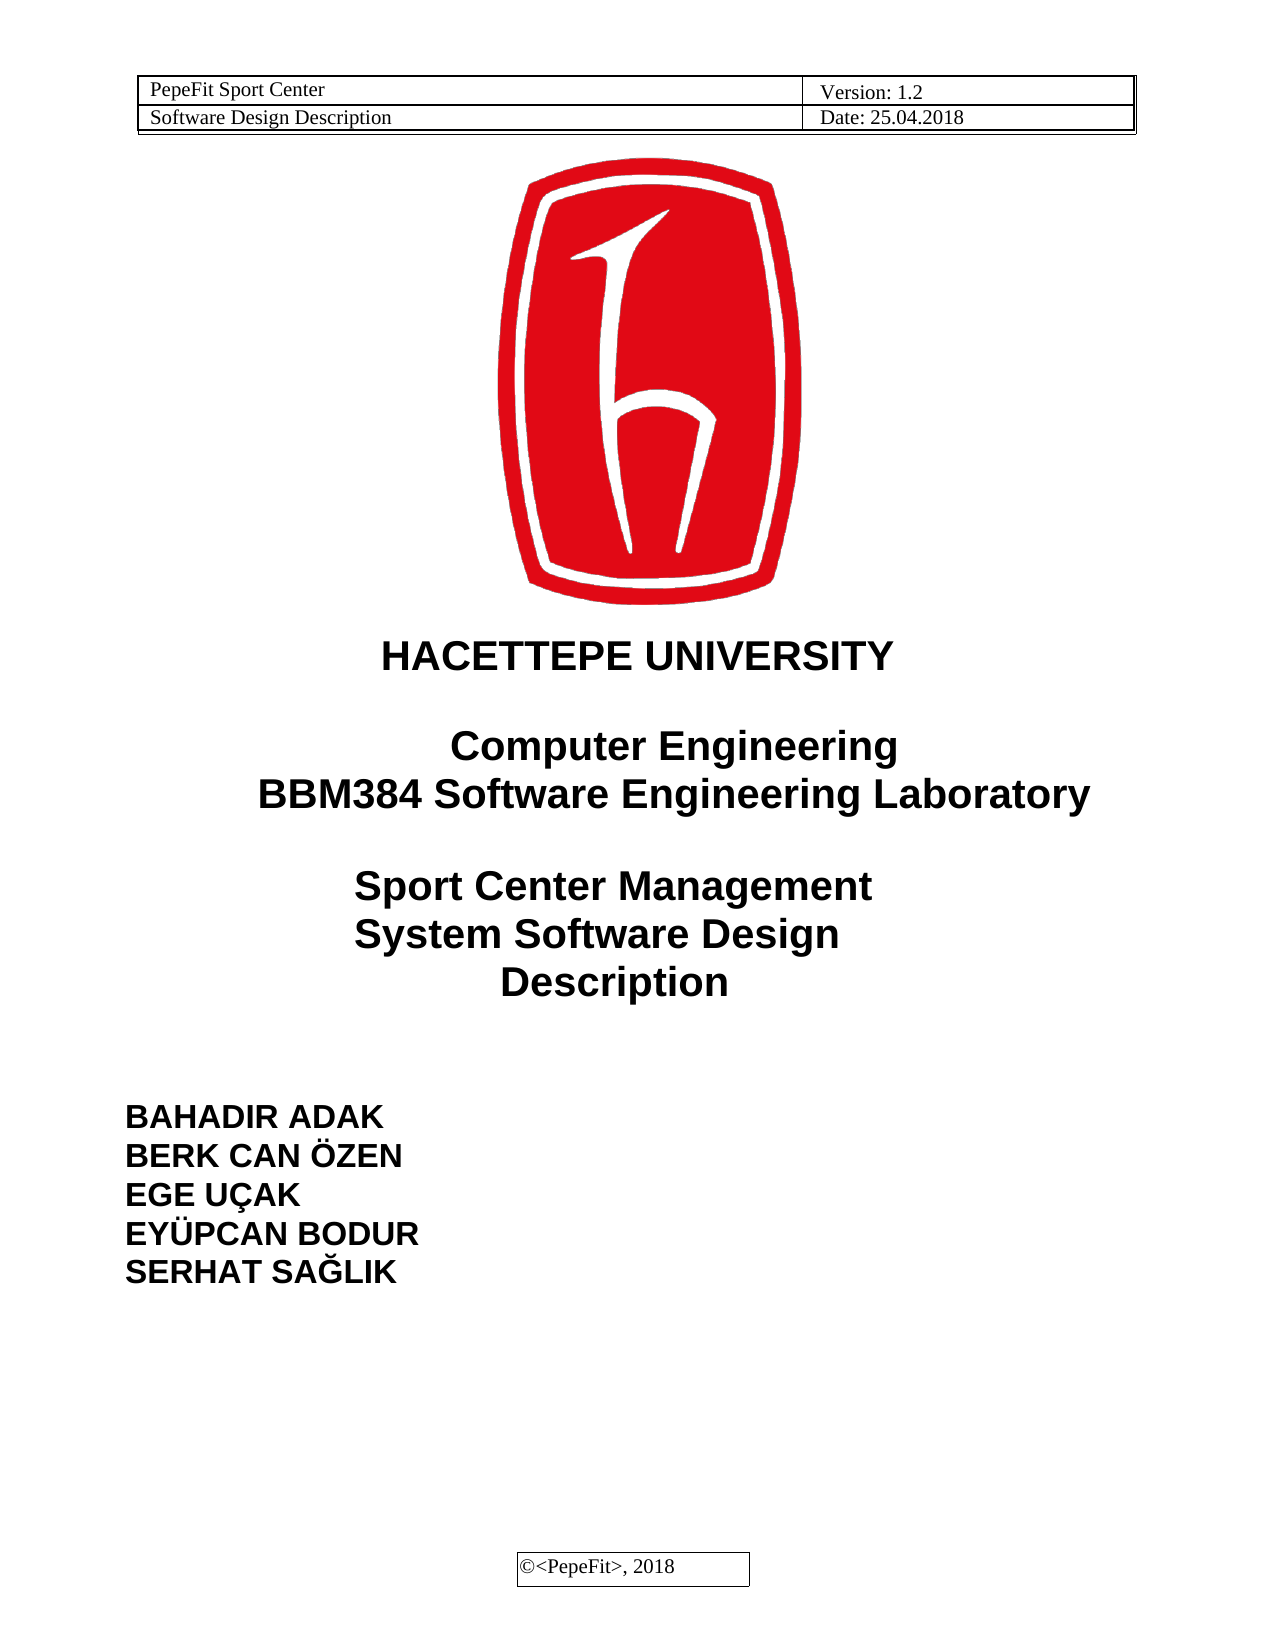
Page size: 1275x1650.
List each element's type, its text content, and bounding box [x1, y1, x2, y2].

text BAHADIR ADAK [50, 1097, 1254, 1135]
text EGE UÇAK [50, 1175, 1254, 1213]
text HACETTEPE UNIVERSITY [381, 631, 1254, 679]
text Computer Engineering [450, 723, 1254, 770]
text Sport Center Management System Software Design Description [354, 861, 923, 1005]
picture [497, 157, 802, 605]
text BERK CAN ÖZEN [50, 1136, 1254, 1174]
text EYÜPCAN BODUR [50, 1213, 1254, 1252]
text BBM384 Software Engineering Laboratory [257, 770, 1254, 818]
text SERHAT SAĞLIK [50, 1252, 1254, 1291]
